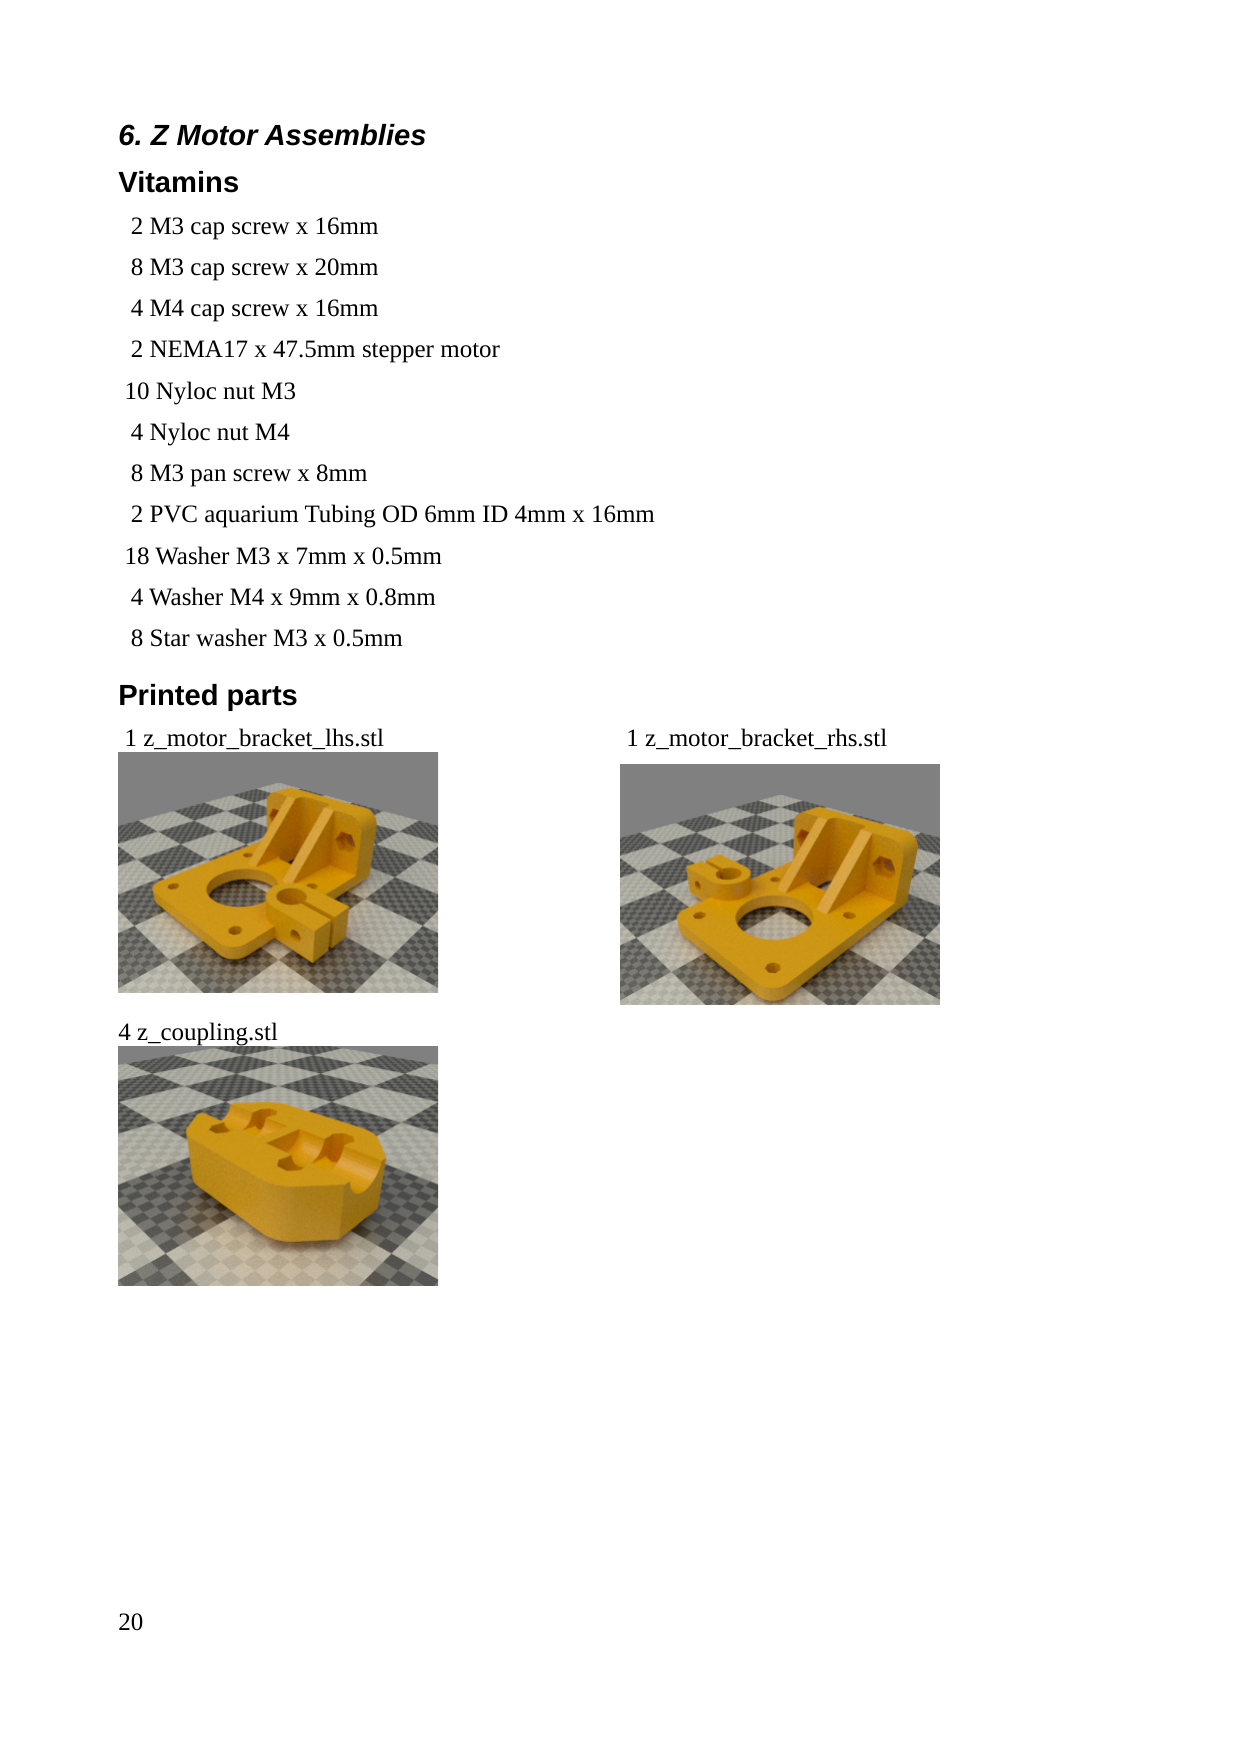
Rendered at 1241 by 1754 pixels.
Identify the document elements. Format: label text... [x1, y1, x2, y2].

text 4 Nyloc nut M4 [118, 417, 1122, 446]
table_header 1 z_motor_bracket_rhs.stl [620, 724, 1122, 1017]
text 10 Nyloc nut M3 [118, 376, 1122, 404]
subtitle Z Motor Assemblies [118, 118, 1122, 152]
text 4 M4 cap screw x 16mm [118, 293, 1122, 322]
table_cell 4 z_coupling.stl [118, 1017, 620, 1298]
picture [118, 752, 439, 993]
text 2 M3 cap screw x 16mm [118, 211, 1122, 239]
picture [620, 764, 940, 1005]
text 8 Star washer M3 x 0.5mm [118, 623, 1122, 652]
table_header 1 z_motor_bracket_lhs.stl [118, 724, 620, 1017]
text 8 M3 pan screw x 8mm [118, 458, 1122, 487]
text 8 M3 cap screw x 20mm [118, 252, 1122, 281]
text 18 Washer M3 x 7mm x 0.5mm [118, 541, 1122, 569]
text 2 PVC aquarium Tubing OD 6mm ID 4mm x 16mm [118, 499, 1122, 528]
text 4 Washer M4 x 9mm x 0.8mm [118, 582, 1122, 611]
table_cell [620, 1017, 1122, 1298]
subtitle Printed parts [118, 678, 1122, 712]
subtitle Vitamins [118, 165, 1122, 199]
picture [118, 1046, 439, 1286]
text 2 NEMA17 x 47.5mm stepper motor [118, 334, 1122, 363]
